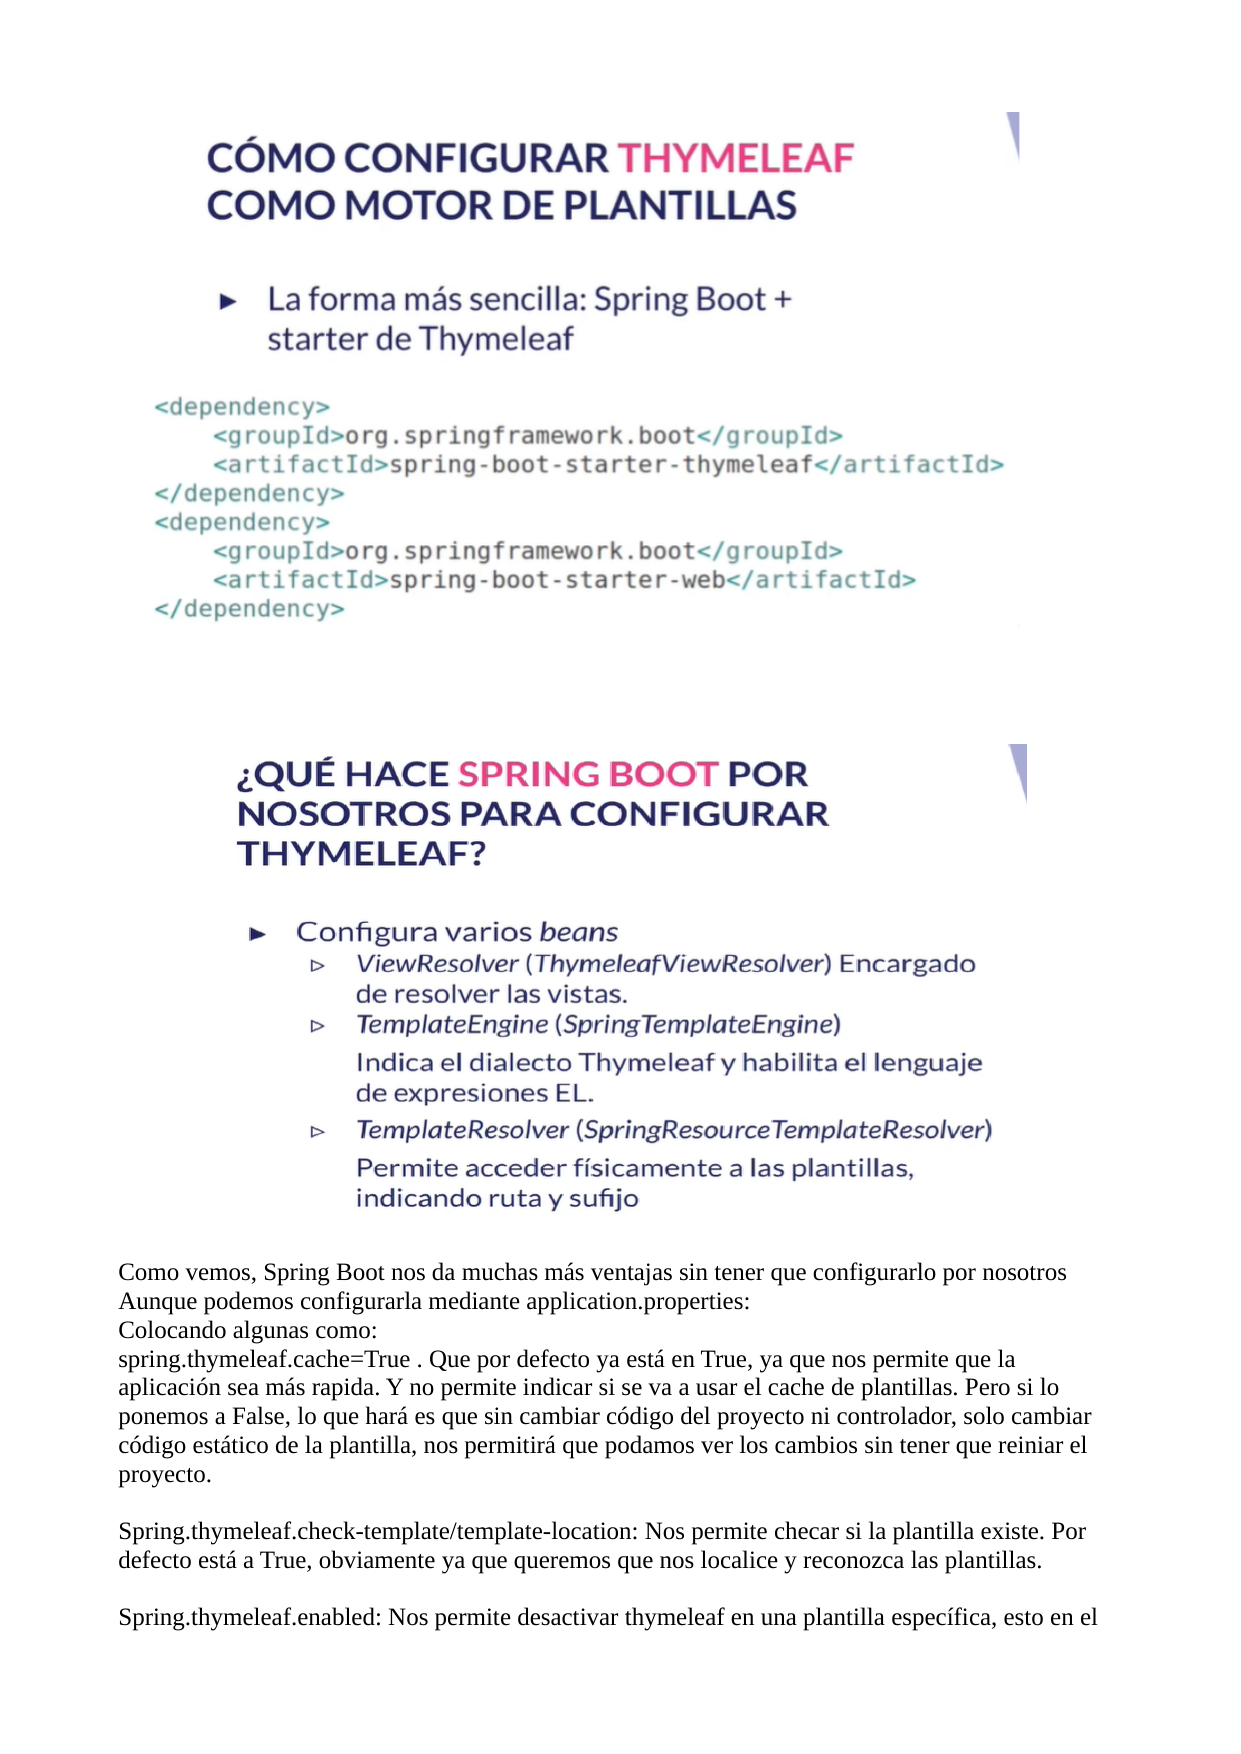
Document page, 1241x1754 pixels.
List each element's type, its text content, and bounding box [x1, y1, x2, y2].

text Como vemos, Spring Boot nos da muchas más ventajas sin tener que configurarlo por nosotros Aunque podemos configurarla mediante application.properties: [118, 1257, 1122, 1315]
text Colocando algunas como: [118, 1315, 1122, 1344]
text spring.thymeleaf.cache=True . Que por defecto ya está en True, ya que nos permite que la aplicación sea más rapida. Y no permite indicar si se va a usar el cache de plantillas. Pero si lo ponemos a False, lo que hará es que sin cambiar código del proyecto ni controlador, solo cambiar código estático de la plantilla, nos permitirá que podamos ver los cambios sin tener que reiniar el proyecto. [118, 1344, 1122, 1487]
text Spring.thymeleaf.check-template/template-location: Nos permite checar si la plantilla existe. Por defecto está a True, obviamente ya que queremos que nos localice y reconozca las plantillas. [118, 1516, 1122, 1574]
text Spring.thymeleaf.enabled: Nos permite desactivar thymeleaf en una plantilla específica, esto en el [118, 1602, 1122, 1631]
